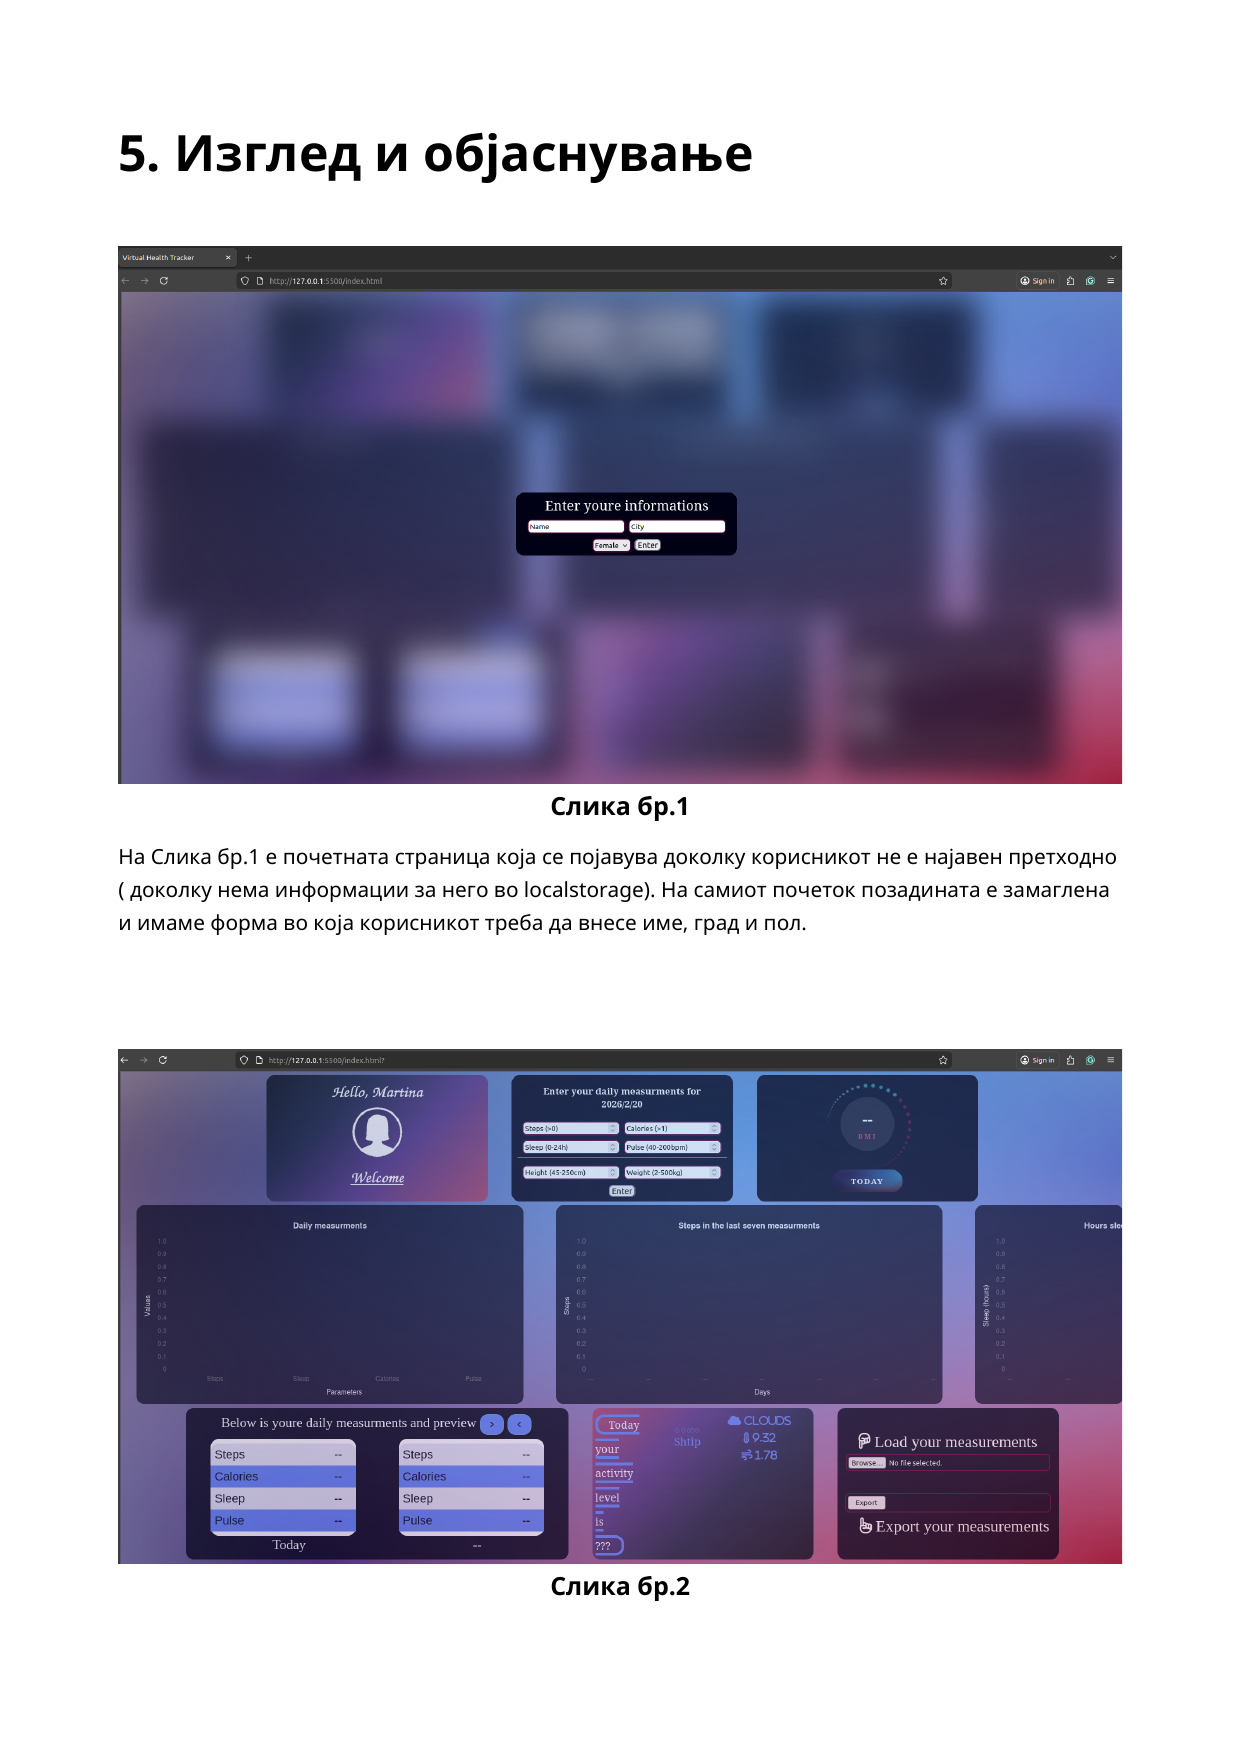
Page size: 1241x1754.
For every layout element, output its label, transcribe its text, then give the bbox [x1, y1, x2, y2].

picture [118, 1049, 1123, 1564]
text Слика бр.1 [118, 784, 1122, 823]
text Слика бр.2 [118, 1564, 1122, 1603]
text На Слика бр.1 е почетната страница која се појавува доколку корисникот не е најавен претходно ( доколку нема информации за него во localstorage). На самиот почеток позадината е замаглена и имаме форма во која корисникот треба да внесе име, град и пол. [118, 842, 1122, 936]
subtitle 5. Изглед и објаснување [118, 118, 1122, 186]
picture [118, 246, 1123, 784]
